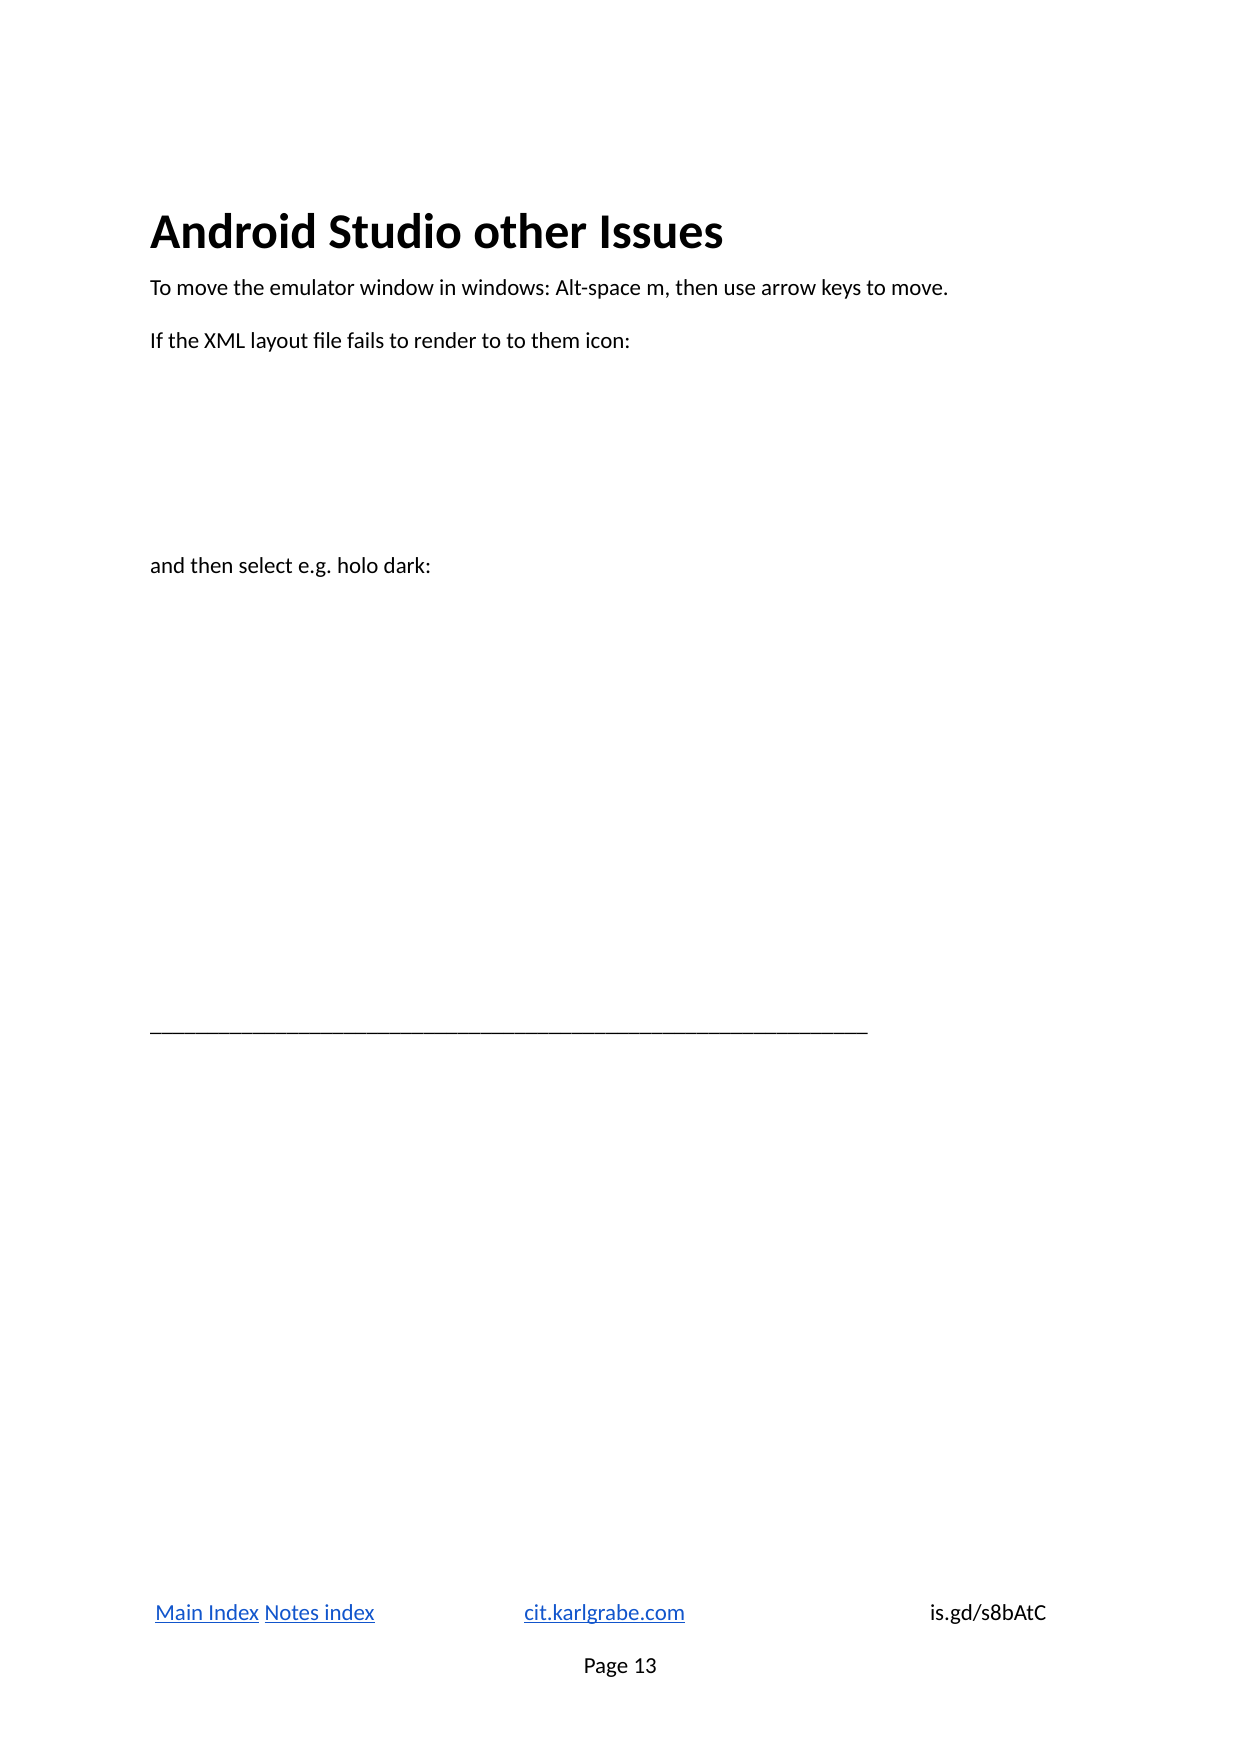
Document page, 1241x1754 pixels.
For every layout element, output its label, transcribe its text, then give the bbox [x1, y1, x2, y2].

text and then select e.g. holo dark: [150, 551, 1090, 579]
subtitle Android Studio other Issues [150, 200, 1090, 261]
picture [150, 379, 589, 527]
picture [150, 604, 578, 984]
text To move the emulator window in windows: Alt-space m, then use arrow keys to move. [150, 273, 1090, 302]
text _______________________________________________________________ [150, 1009, 1090, 1037]
text If the XML layout file fails to render to to them icon: [150, 327, 1090, 354]
